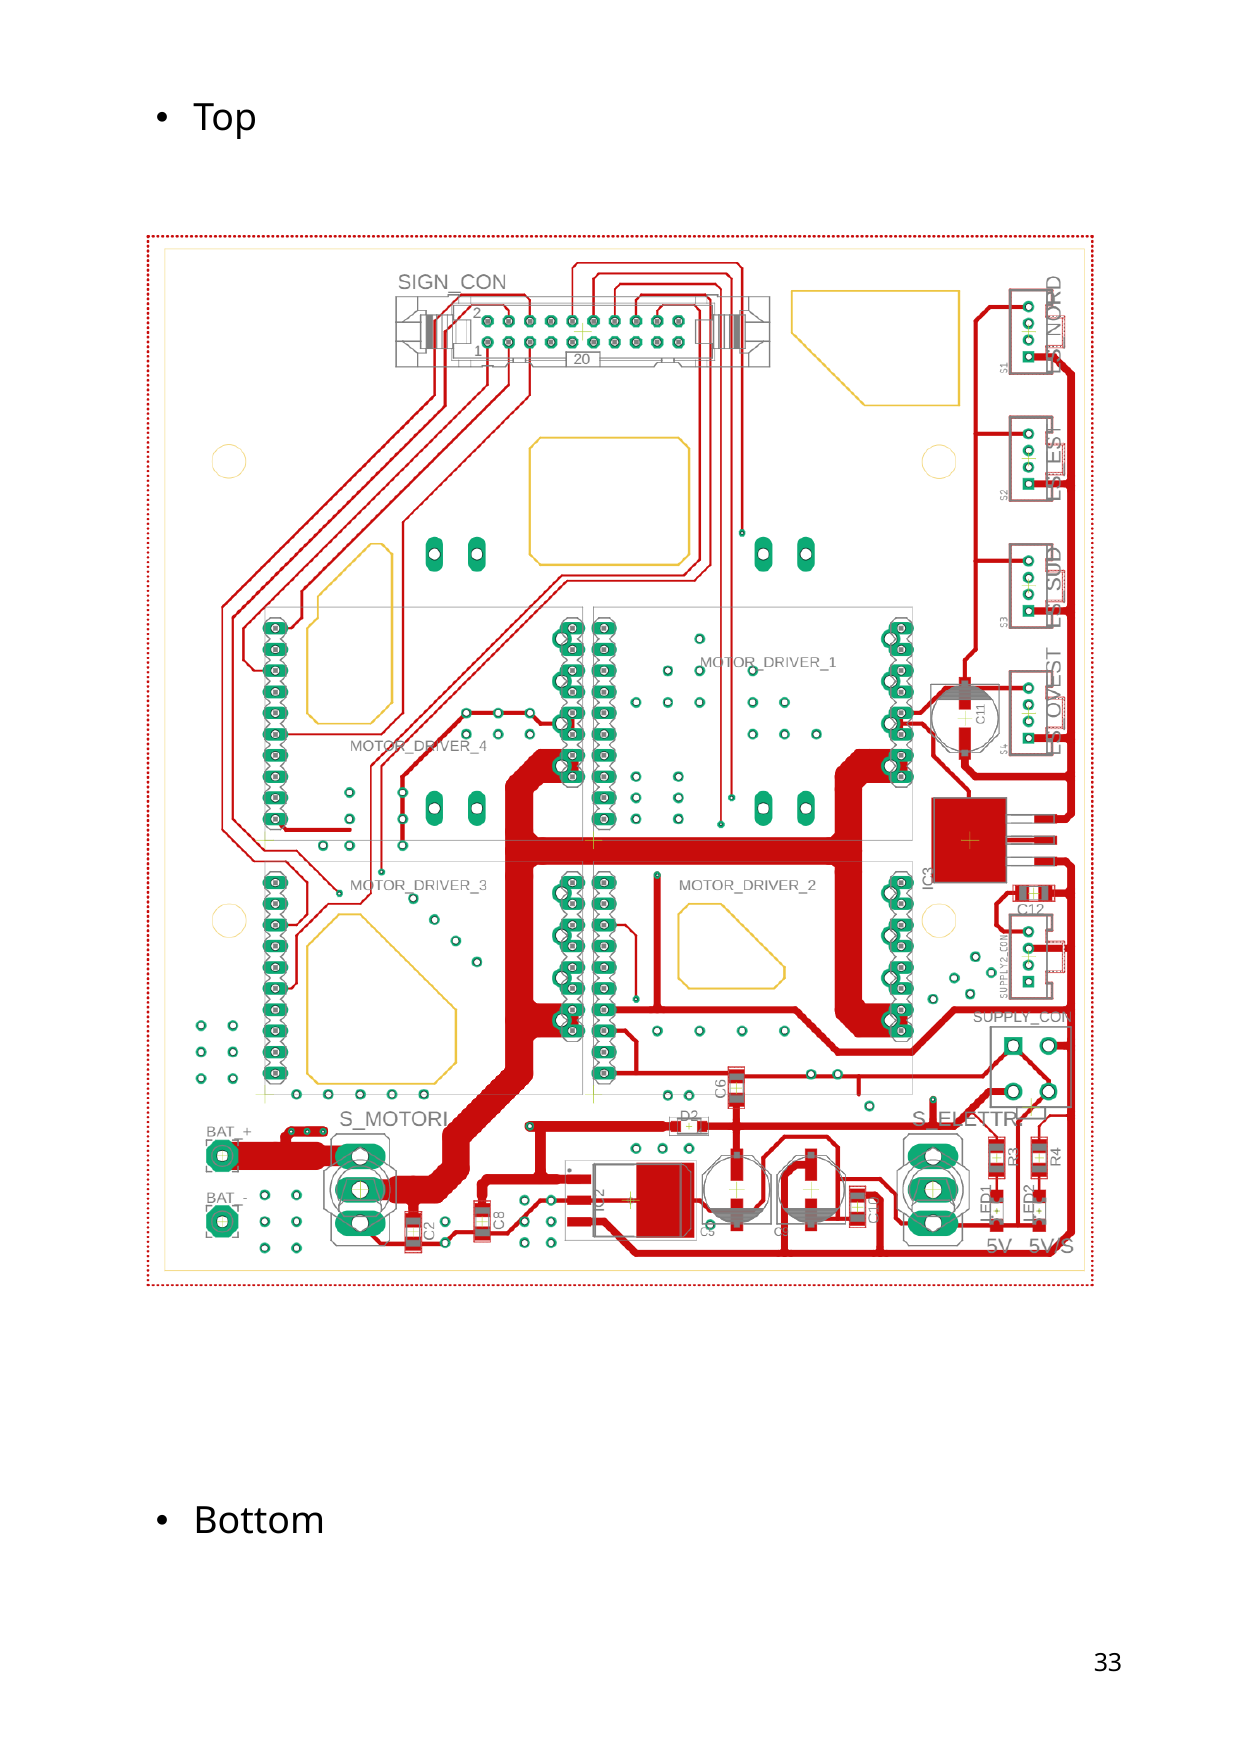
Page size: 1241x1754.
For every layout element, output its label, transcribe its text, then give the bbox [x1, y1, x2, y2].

picture [136, 225, 1104, 1289]
list Bottom [156, 1493, 1122, 1544]
list Top [156, 91, 1122, 142]
